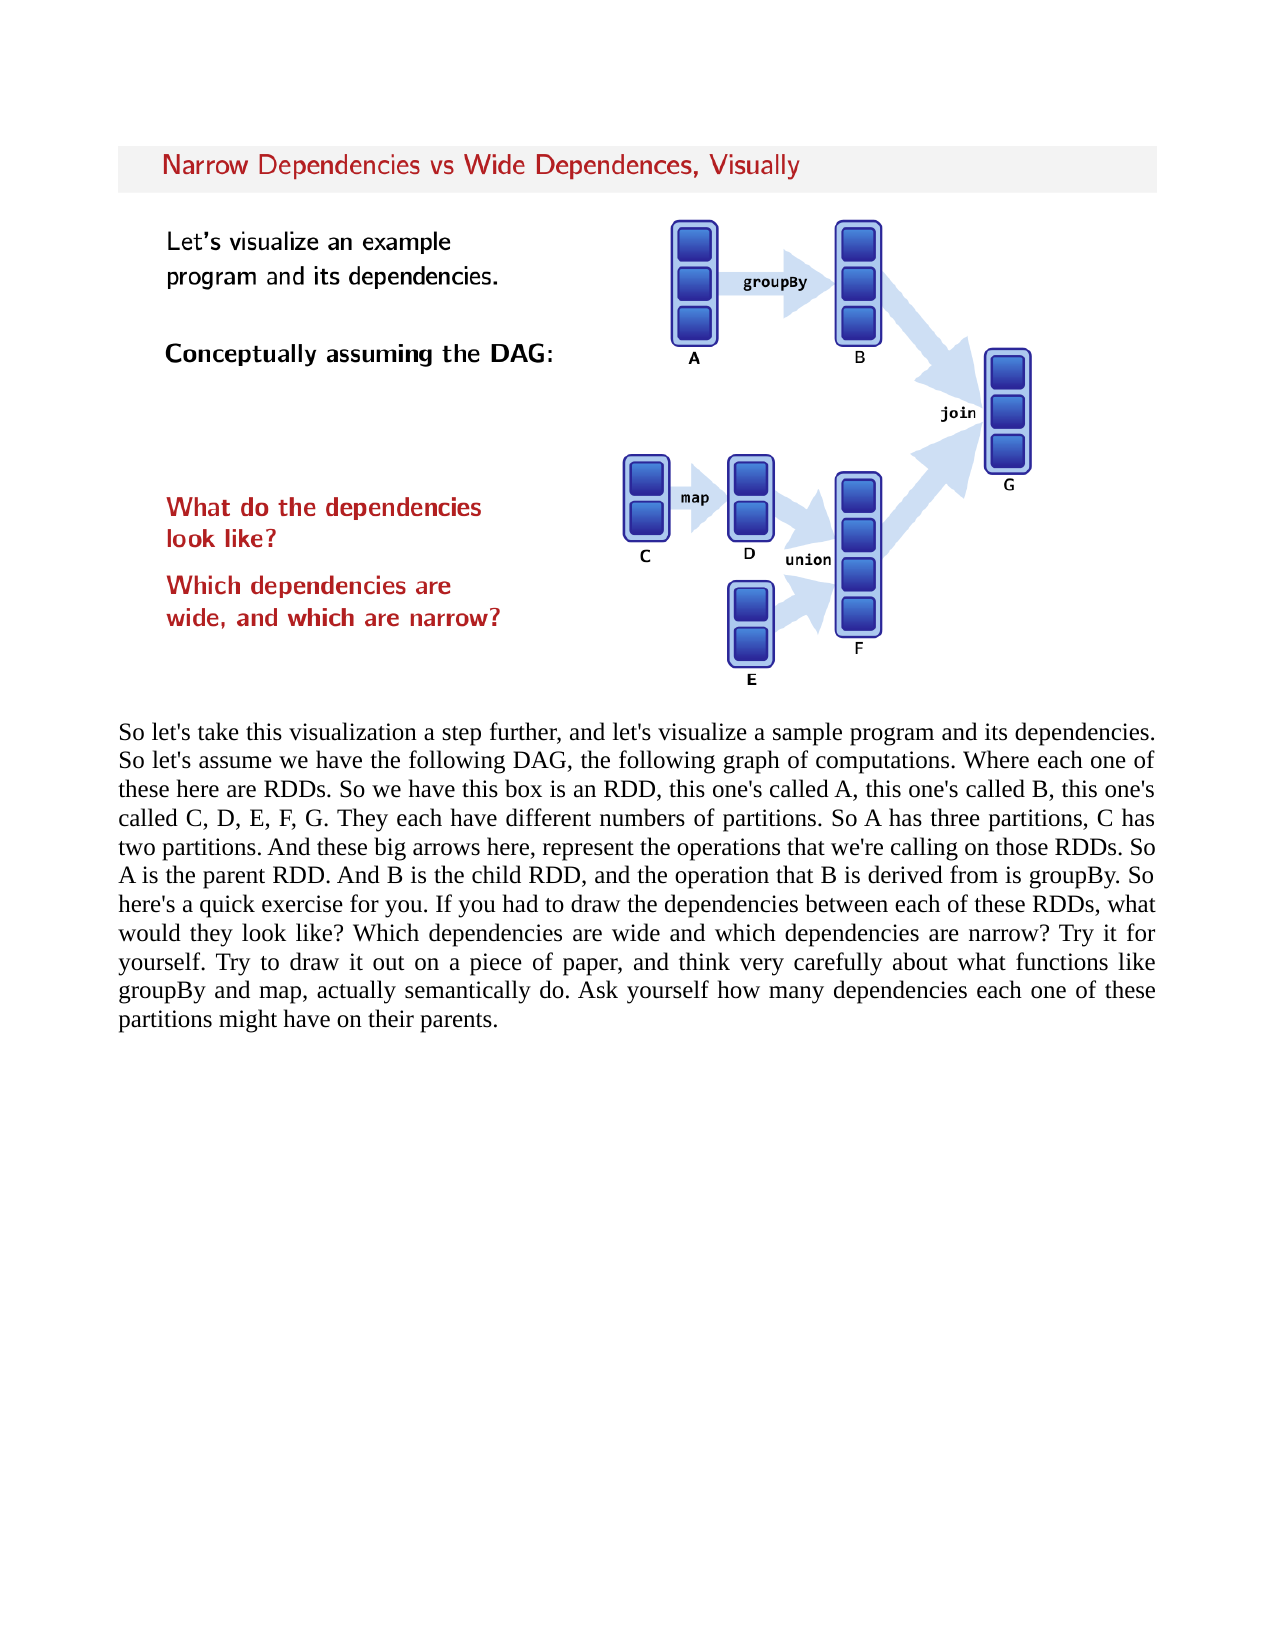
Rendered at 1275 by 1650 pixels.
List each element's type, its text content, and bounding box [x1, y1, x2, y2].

text So let's take this visualization a step further, and let's visualize a sample program and its dependencies. So let's assume we have the following DAG, the following graph of computations. Where each one of these here are RDDs. So we have this box is an RDD, this one's called A, this one's called B, this one's called C, D, E, F, G. They each have different numbers of partitions. So A has three partitions, C has two partitions. And these big arrows here, represent the operations that we're calling on those RDDs. So A is the parent RDD. And B is the child RDD, and the operation that B is derived from is groupBy. So here's a quick exercise for you. If you had to draw the dependencies between each of these RDDs, what would they look like? Which dependencies are wide and which dependencies are narrow? Try it for yourself. Try to draw it out on a piece of paper, and think very carefully about what functions like groupBy and map, actually semantically do. Ask yourself how many dependencies each one of these partitions might have on their parents. [118, 717, 1157, 1033]
picture [118, 146, 1157, 688]
